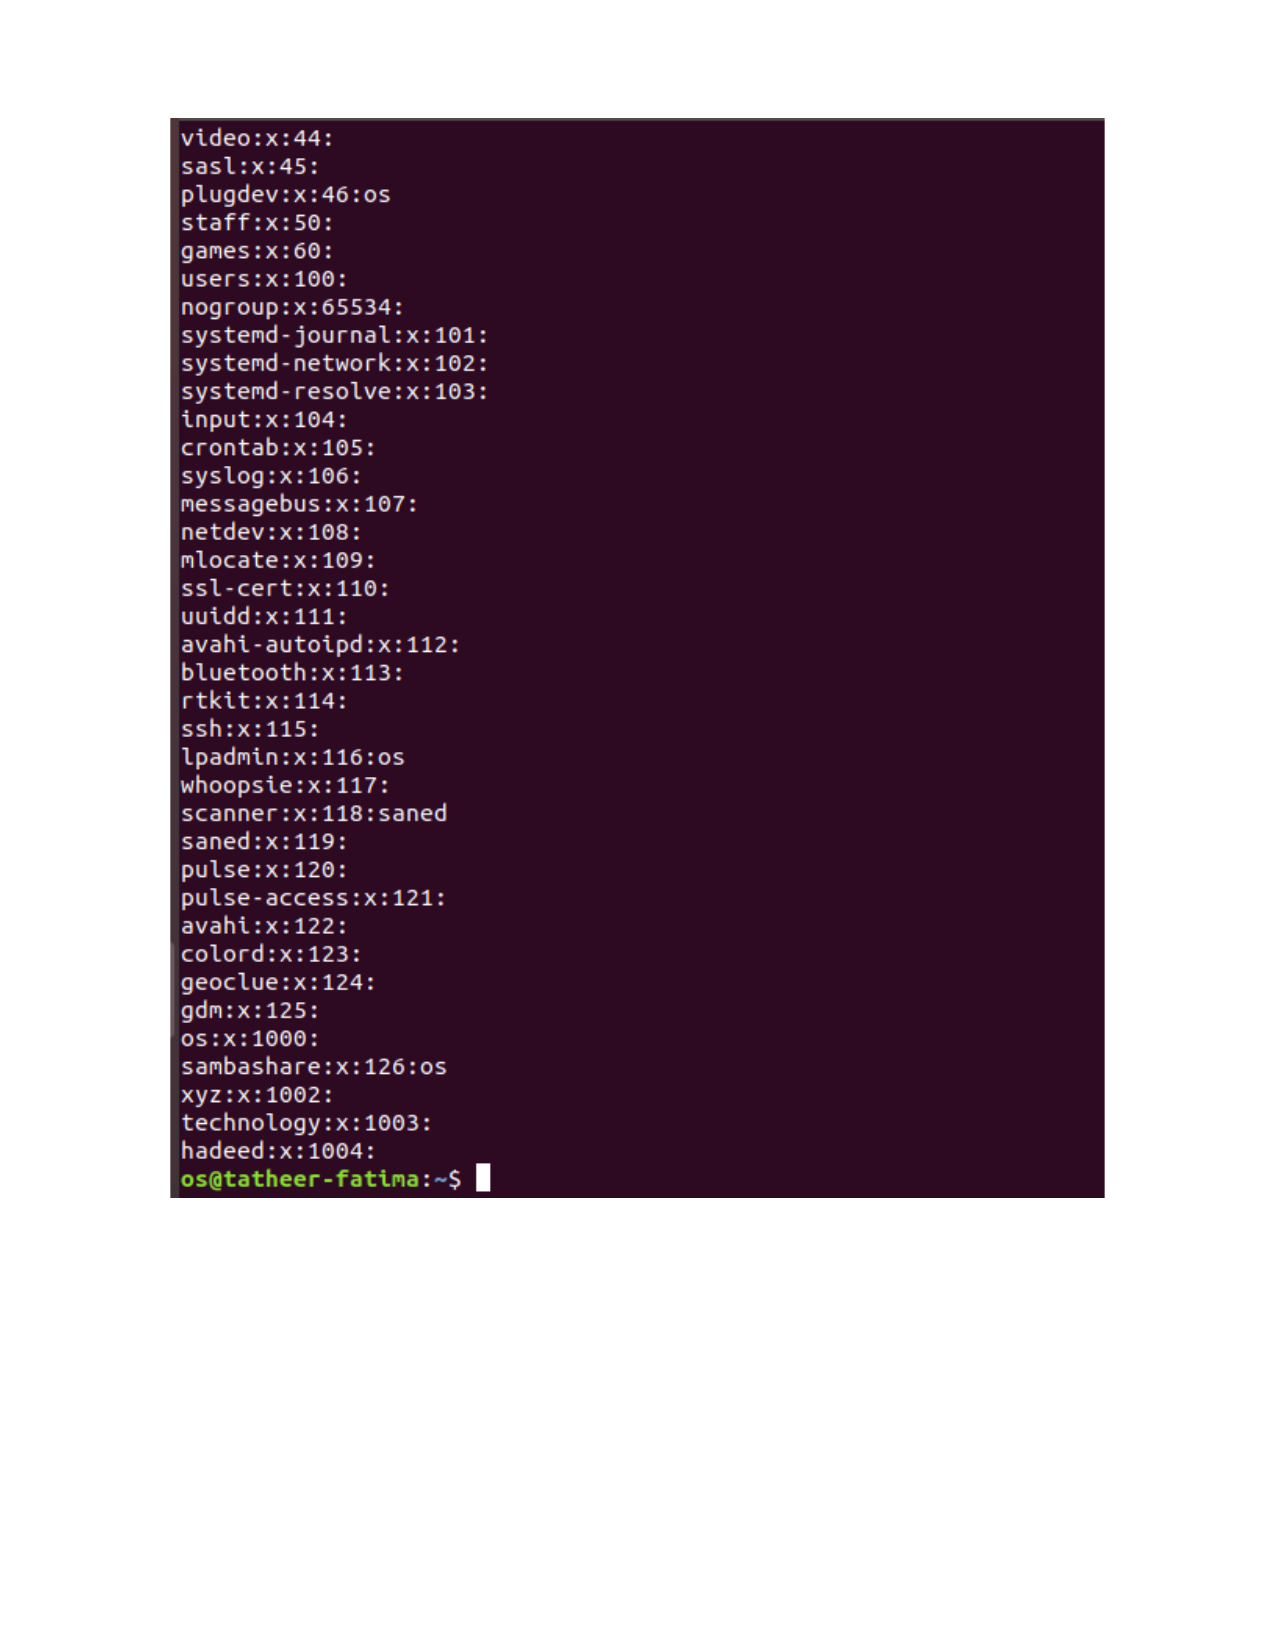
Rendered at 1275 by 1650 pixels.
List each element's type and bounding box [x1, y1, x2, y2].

picture [170, 118, 1105, 1198]
